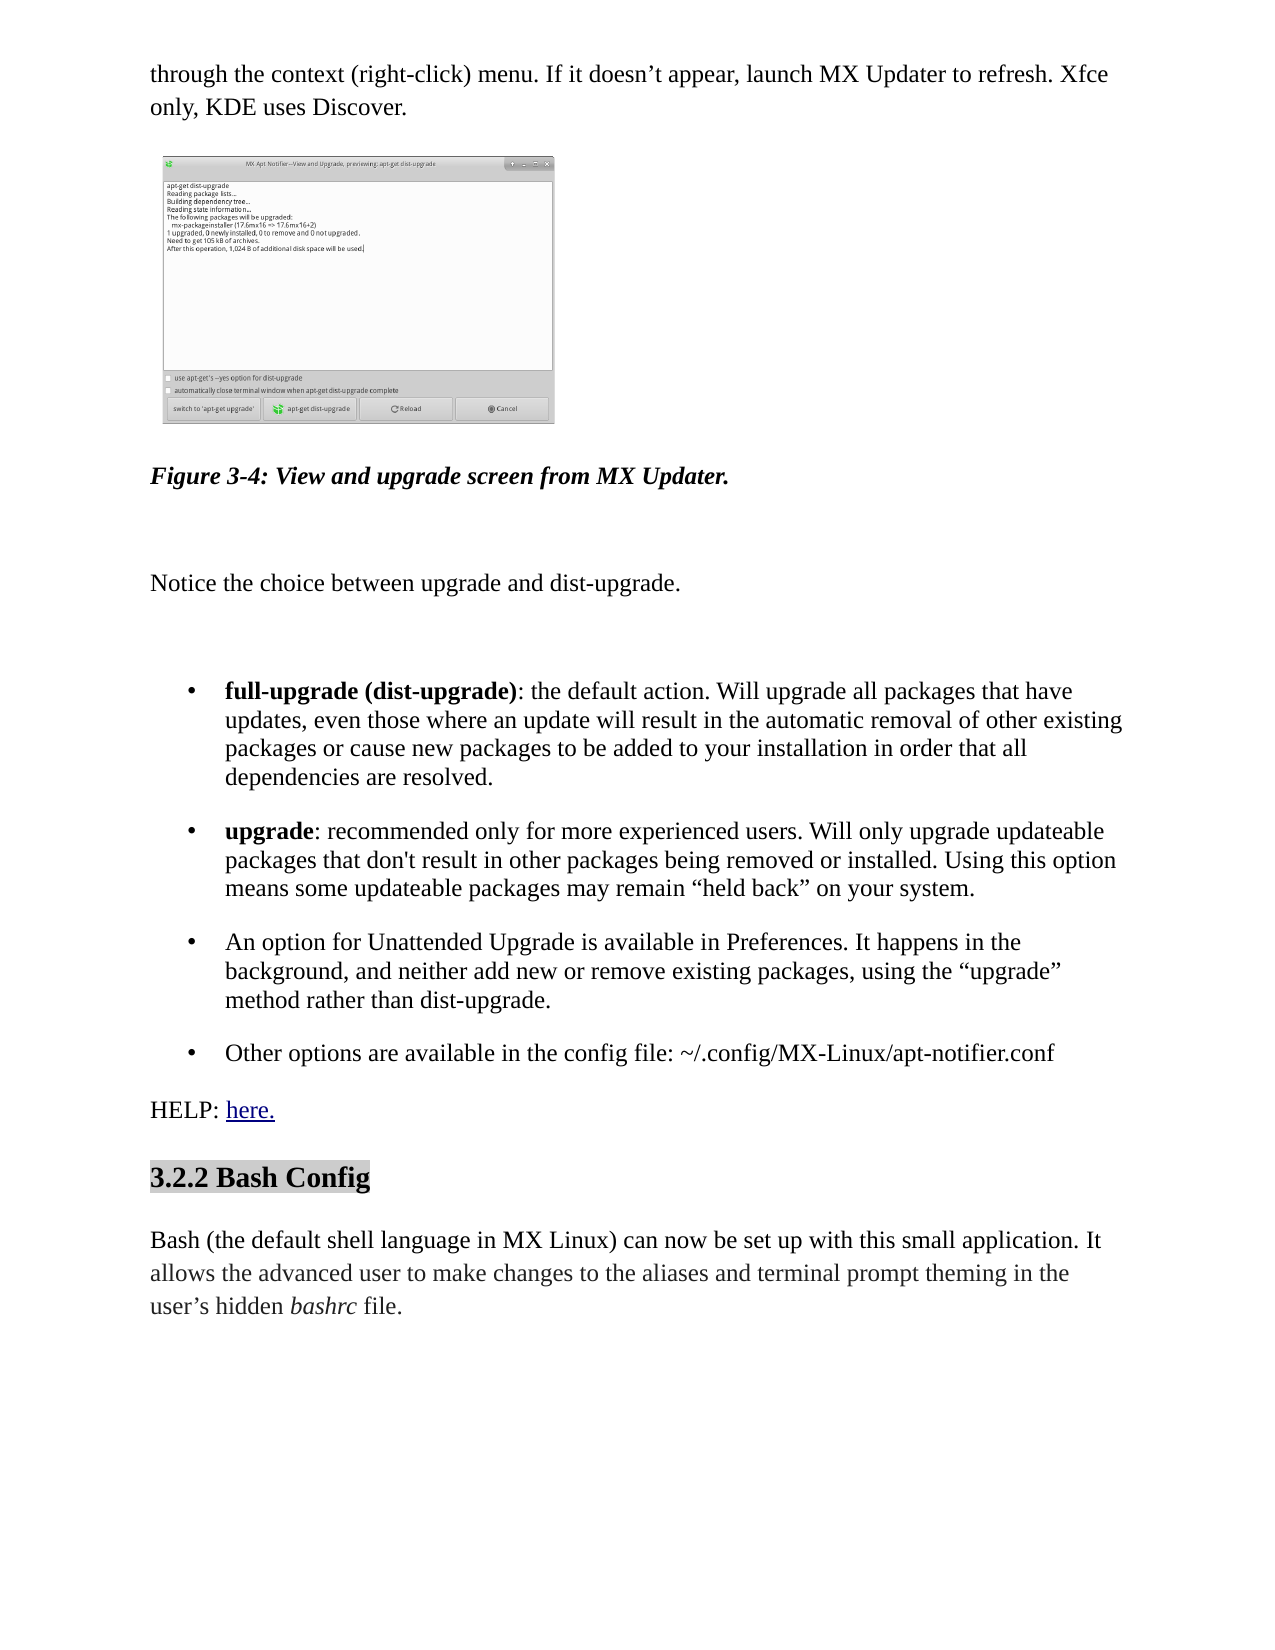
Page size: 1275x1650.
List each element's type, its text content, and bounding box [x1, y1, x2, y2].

list upgrade: recommended only for more experienced users. Will only upgrade updateable packages that don't result in other packages being removed or installed. Using this option means some updateable packages may remain “held back” on your system. [187, 816, 1125, 902]
subtitle 3.2.2 Bash Config [370, 1160, 1125, 1193]
text Figure 3-4: View and upgrade screen from MX Updater. [150, 461, 1125, 490]
text HELP: here. [150, 1095, 1125, 1124]
list Other options are available in the config file: ~/.config/MX-Linux/apt-notifier.conf [187, 1038, 1125, 1067]
list An option for Unattended Upgrade is available in Preferences. It happens in the background, and neither add new or remove existing packages, using the “upgrade” method rather than dist-upgrade. [187, 927, 1125, 1013]
picture [162, 156, 555, 424]
text through the context (right-click) menu. If it doesn’t appear, launch MX Updater to refresh. Xfce only, KDE uses Discover. [150, 59, 1125, 121]
text Bash (the default shell language in MX Linux) can now be set up with this small application. It allows the advanced user to make changes to the aliases and terminal prompt theming in the user’s hidden bashrc file. [150, 1225, 1125, 1319]
list full-upgrade (dist-upgrade): the default action. Will upgrade all packages that have updates, even those where an update will result in the automatic removal of other existing packages or cause new packages to be added to your installation in order that all dependencies are resolved. [187, 676, 1125, 791]
text Notice the choice between upgrade and dist-upgrade. [150, 568, 1125, 597]
